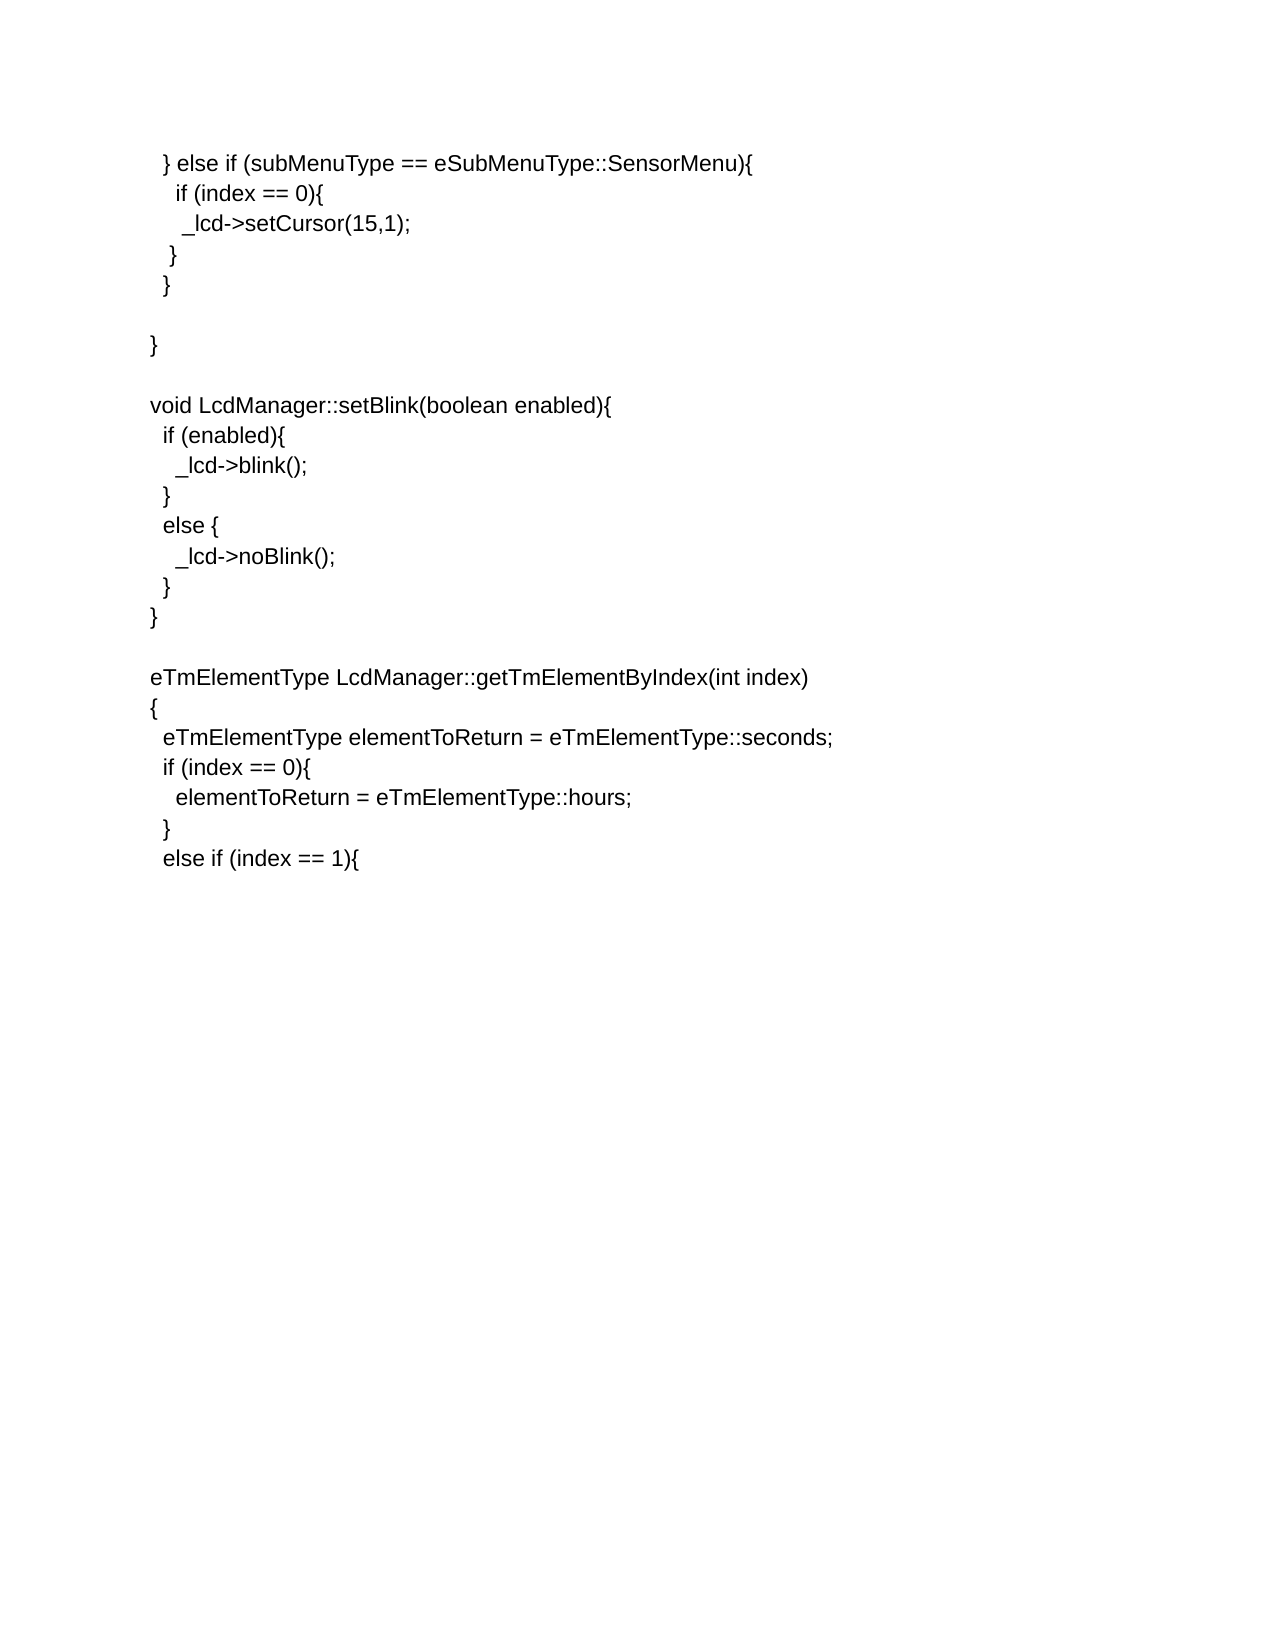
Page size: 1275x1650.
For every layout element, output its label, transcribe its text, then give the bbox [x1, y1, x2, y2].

text eTmElementType elementToReturn = eTmElementType::seconds; [150, 724, 1125, 750]
text } [150, 603, 1125, 629]
text if (index == 0){ [150, 180, 1125, 207]
text } else if (subMenuType == eSubMenuType::SensorMenu){ [150, 150, 1125, 176]
text void LcdManager::setBlink(boolean enabled){ [150, 392, 1125, 418]
text _lcd->blink(); [150, 452, 1125, 478]
text elementToReturn = eTmElementType::hours; [150, 784, 1125, 811]
text else if (index == 1){ [150, 845, 1125, 871]
text if (enabled){ [150, 422, 1125, 448]
text _lcd->setCursor(15,1); [150, 210, 1125, 237]
text } [150, 271, 1125, 297]
text { [150, 694, 1125, 720]
text eTmElementType LcdManager::getTmElementByIndex(int index) [150, 663, 1125, 690]
text else { [150, 512, 1125, 539]
text _lcd->noBlink(); [150, 543, 1125, 569]
text } [150, 331, 1125, 358]
text } [150, 241, 1125, 267]
text if (index == 0){ [150, 754, 1125, 781]
text } [150, 482, 1125, 509]
text } [150, 573, 1125, 599]
text } [150, 814, 1125, 841]
